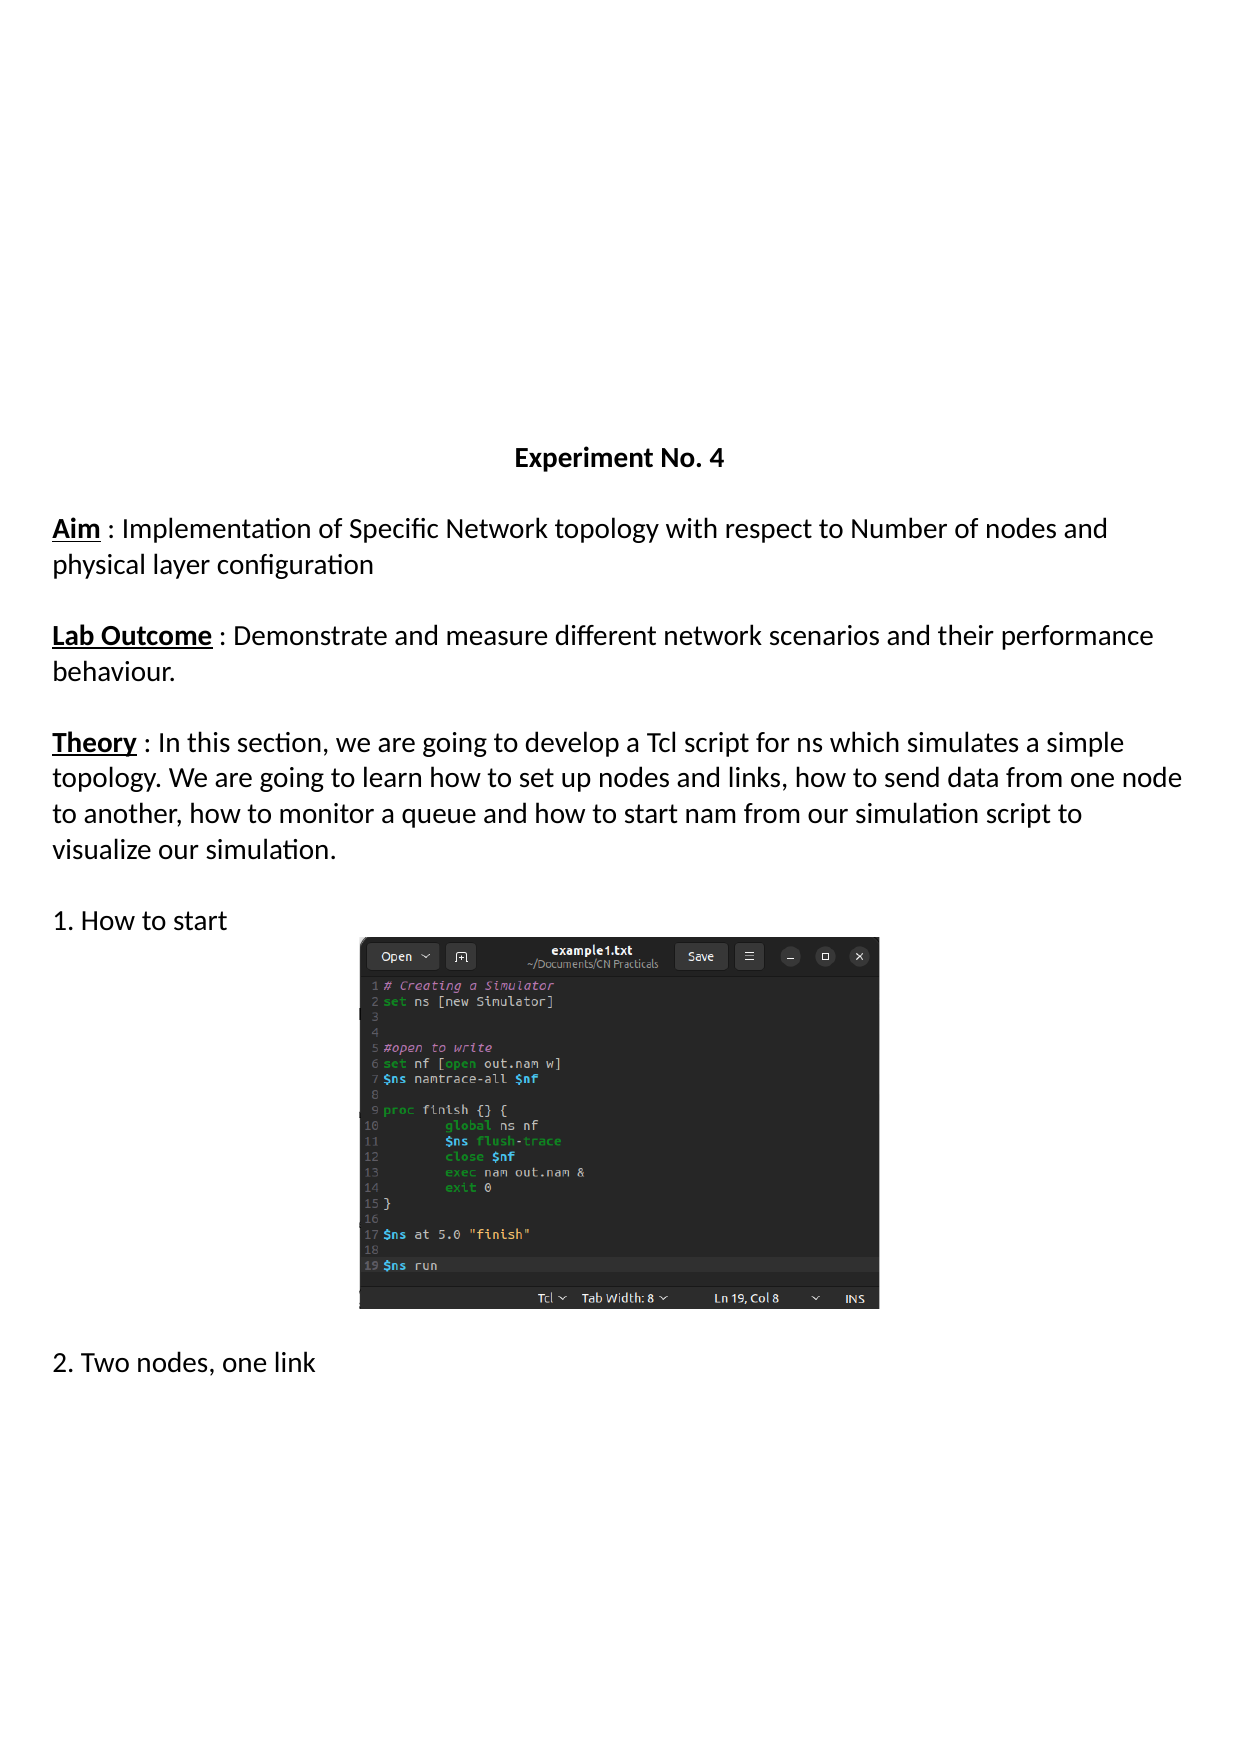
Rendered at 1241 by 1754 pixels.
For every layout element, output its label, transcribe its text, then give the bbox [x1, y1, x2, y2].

text Theory : In this section, we are going to develop a Tcl script for ns which simulates a simple topology. We are going to learn how to set up nodes and links, how to send data from one node to another, how to monitor a queue and how to start nam from our simulation script to visualize our simulation. [52, 724, 1187, 866]
text 2. Two nodes, one link [52, 1344, 1187, 1379]
text Aim : Implementation of Specific Network topology with respect to Number of nodes and physical layer configuration [52, 510, 1187, 581]
text Experiment No. 4 [52, 439, 1187, 474]
text Lab Outcome : Demonstrate and measure different network scenarios and their performance behaviour. [52, 617, 1187, 688]
text 1. How to start [52, 902, 1187, 938]
